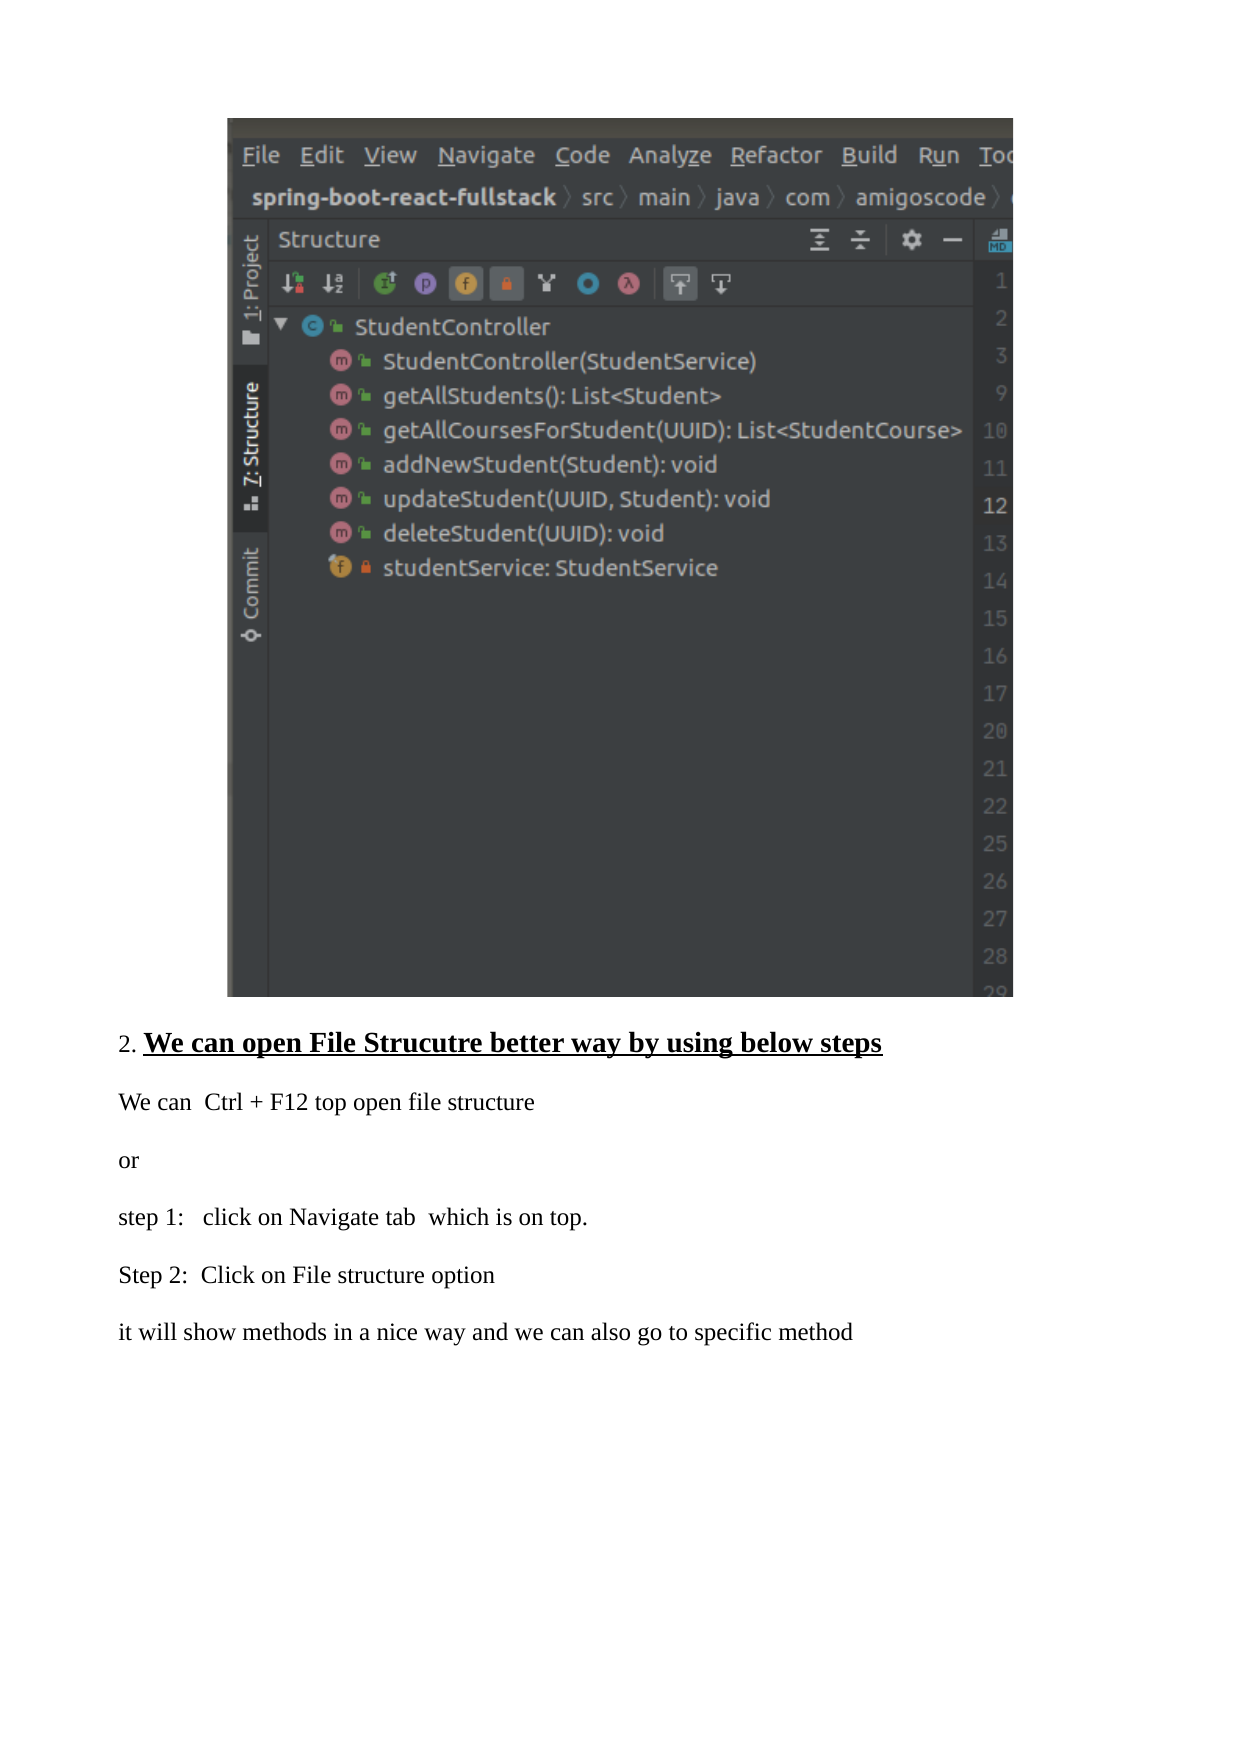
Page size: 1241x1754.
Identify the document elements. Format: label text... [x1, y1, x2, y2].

text 2. We can open File Strucutre better way by using below steps [118, 1025, 1122, 1058]
text step 1: click on Navigate tab which is on top. [118, 1202, 1122, 1231]
text it will show methods in a nice way and we can also go to specific method [118, 1317, 1122, 1346]
text or [118, 1145, 1122, 1173]
text We can Ctrl + F12 top open file structure [118, 1087, 1122, 1116]
text Step 2: Click on File structure option [118, 1260, 1122, 1288]
picture [227, 118, 1014, 997]
